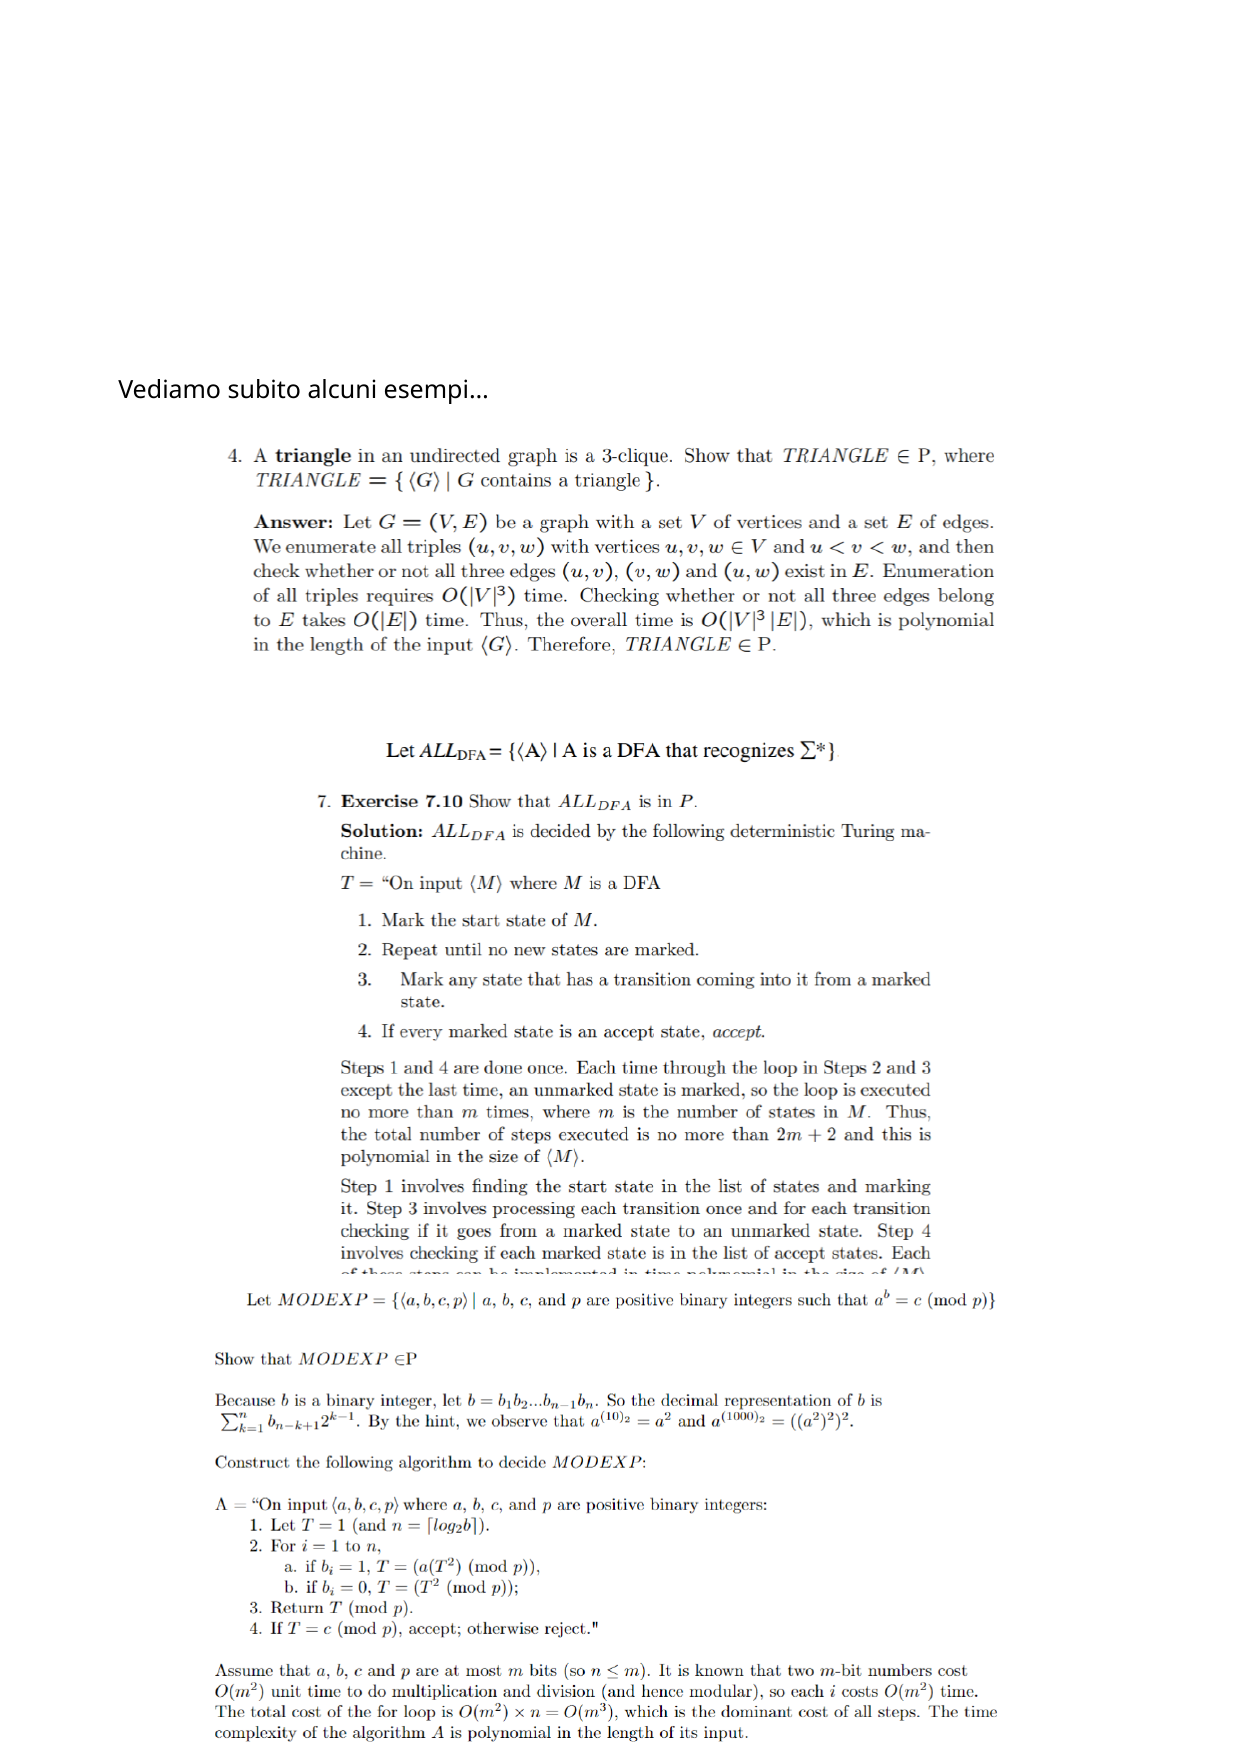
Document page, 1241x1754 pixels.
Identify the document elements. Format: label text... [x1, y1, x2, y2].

text Vediamo subito alcuni esempi… [118, 372, 1122, 406]
picture [213, 425, 1017, 675]
picture [191, 729, 1049, 1754]
